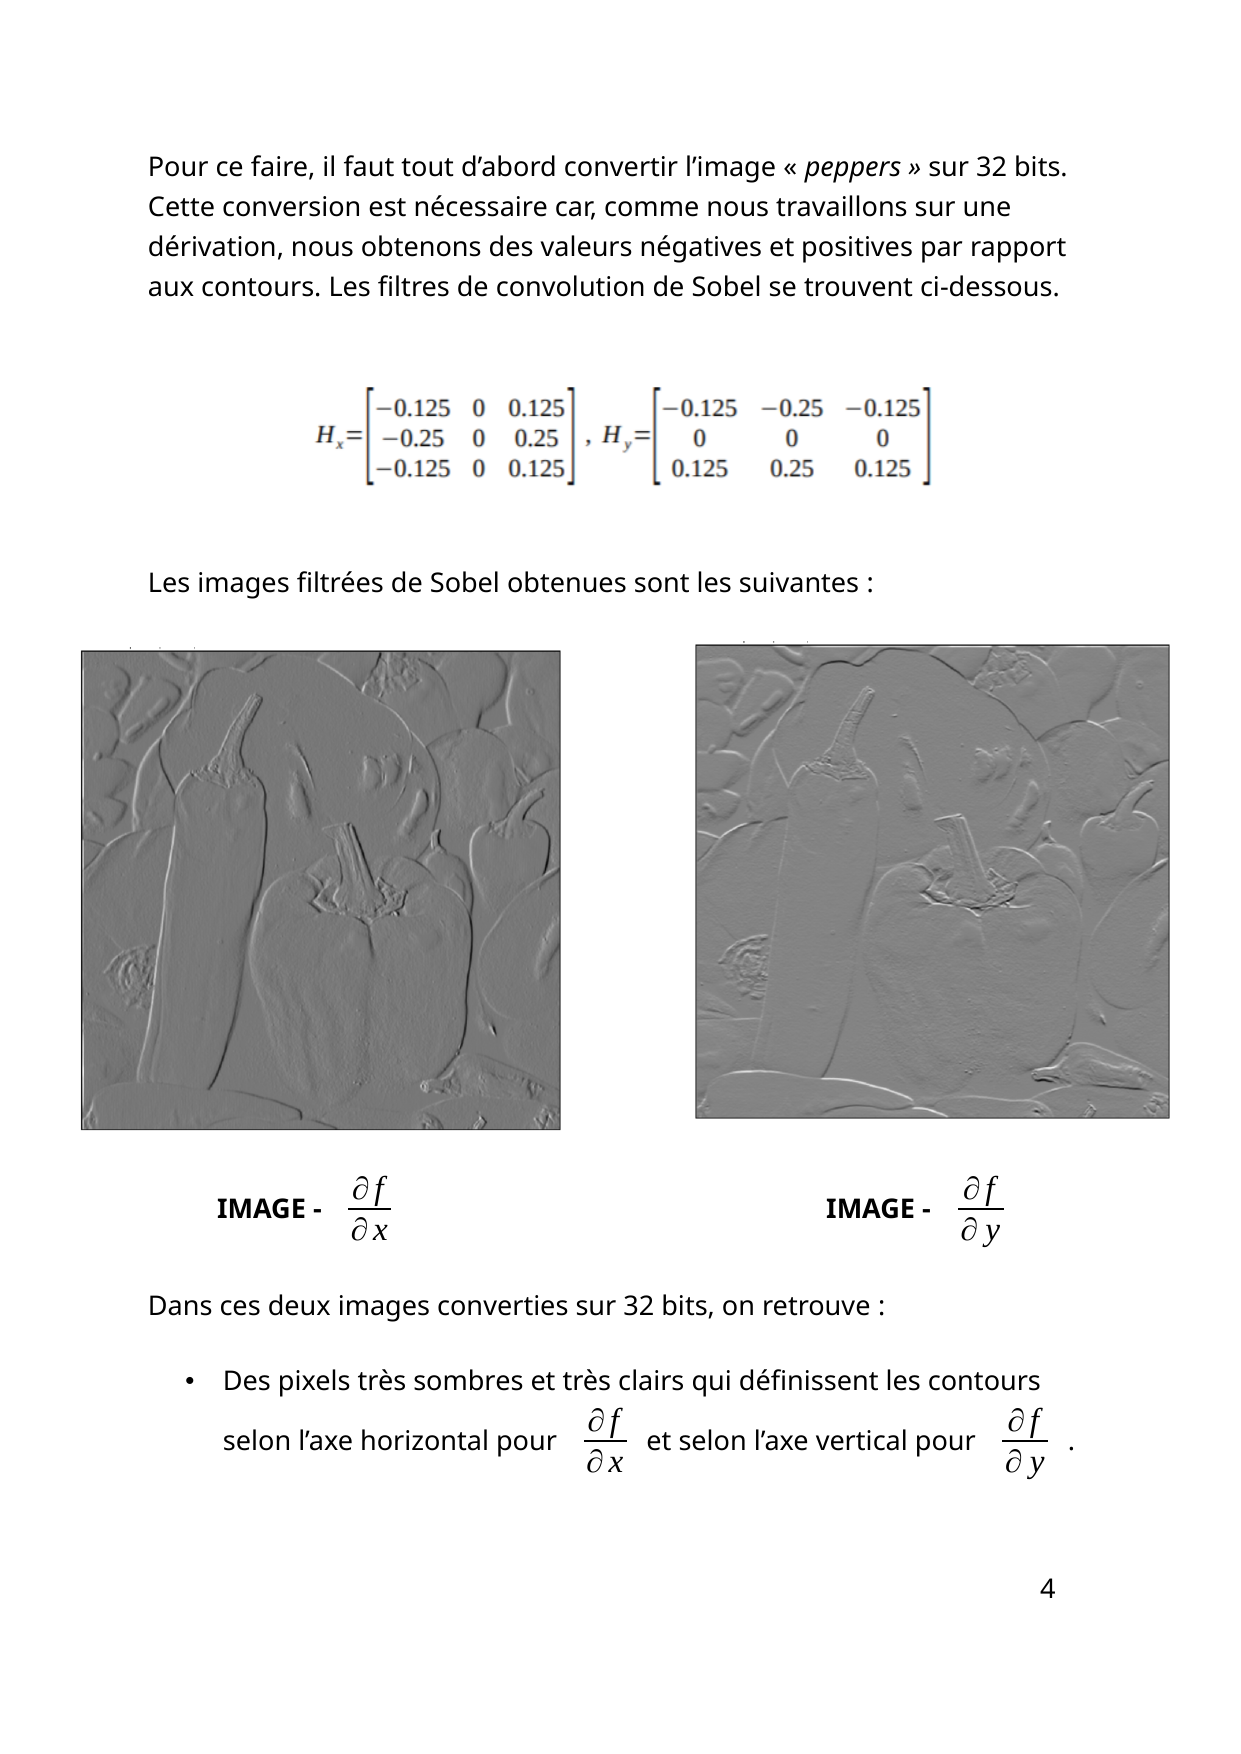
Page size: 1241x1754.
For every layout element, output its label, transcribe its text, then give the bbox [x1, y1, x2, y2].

picture [267, 342, 973, 523]
text IMAGE - IMAGE - [148, 639, 1093, 1248]
text Dans ces deux images converties sur 32 bits, on retrouve : [148, 1286, 1093, 1323]
list Des pixels très sombres et très clairs qui définissent les contours selon l’axe horizontal pour et selon l’axe vertical pour . Sur 32 bits, ces pixels ont des valeurs négatives (sombre) et fortement positives (clairs). [185, 1361, 1093, 1480]
text Pour ce faire, il faut tout d’abord convertir l’image « peppers » sur 32 bits. Cette conversion est nécessaire car, comme nous travaillons sur une dérivation, nous obtenons des valeurs négatives et positives par rapport aux contours. Les filtres de convolution de Sobel se trouvent ci-dessous. [148, 148, 1093, 304]
text Les images filtrées de Sobel obtenues sont les suivantes : [148, 342, 1093, 600]
picture [693, 641, 1172, 1121]
picture [78, 647, 563, 1132]
